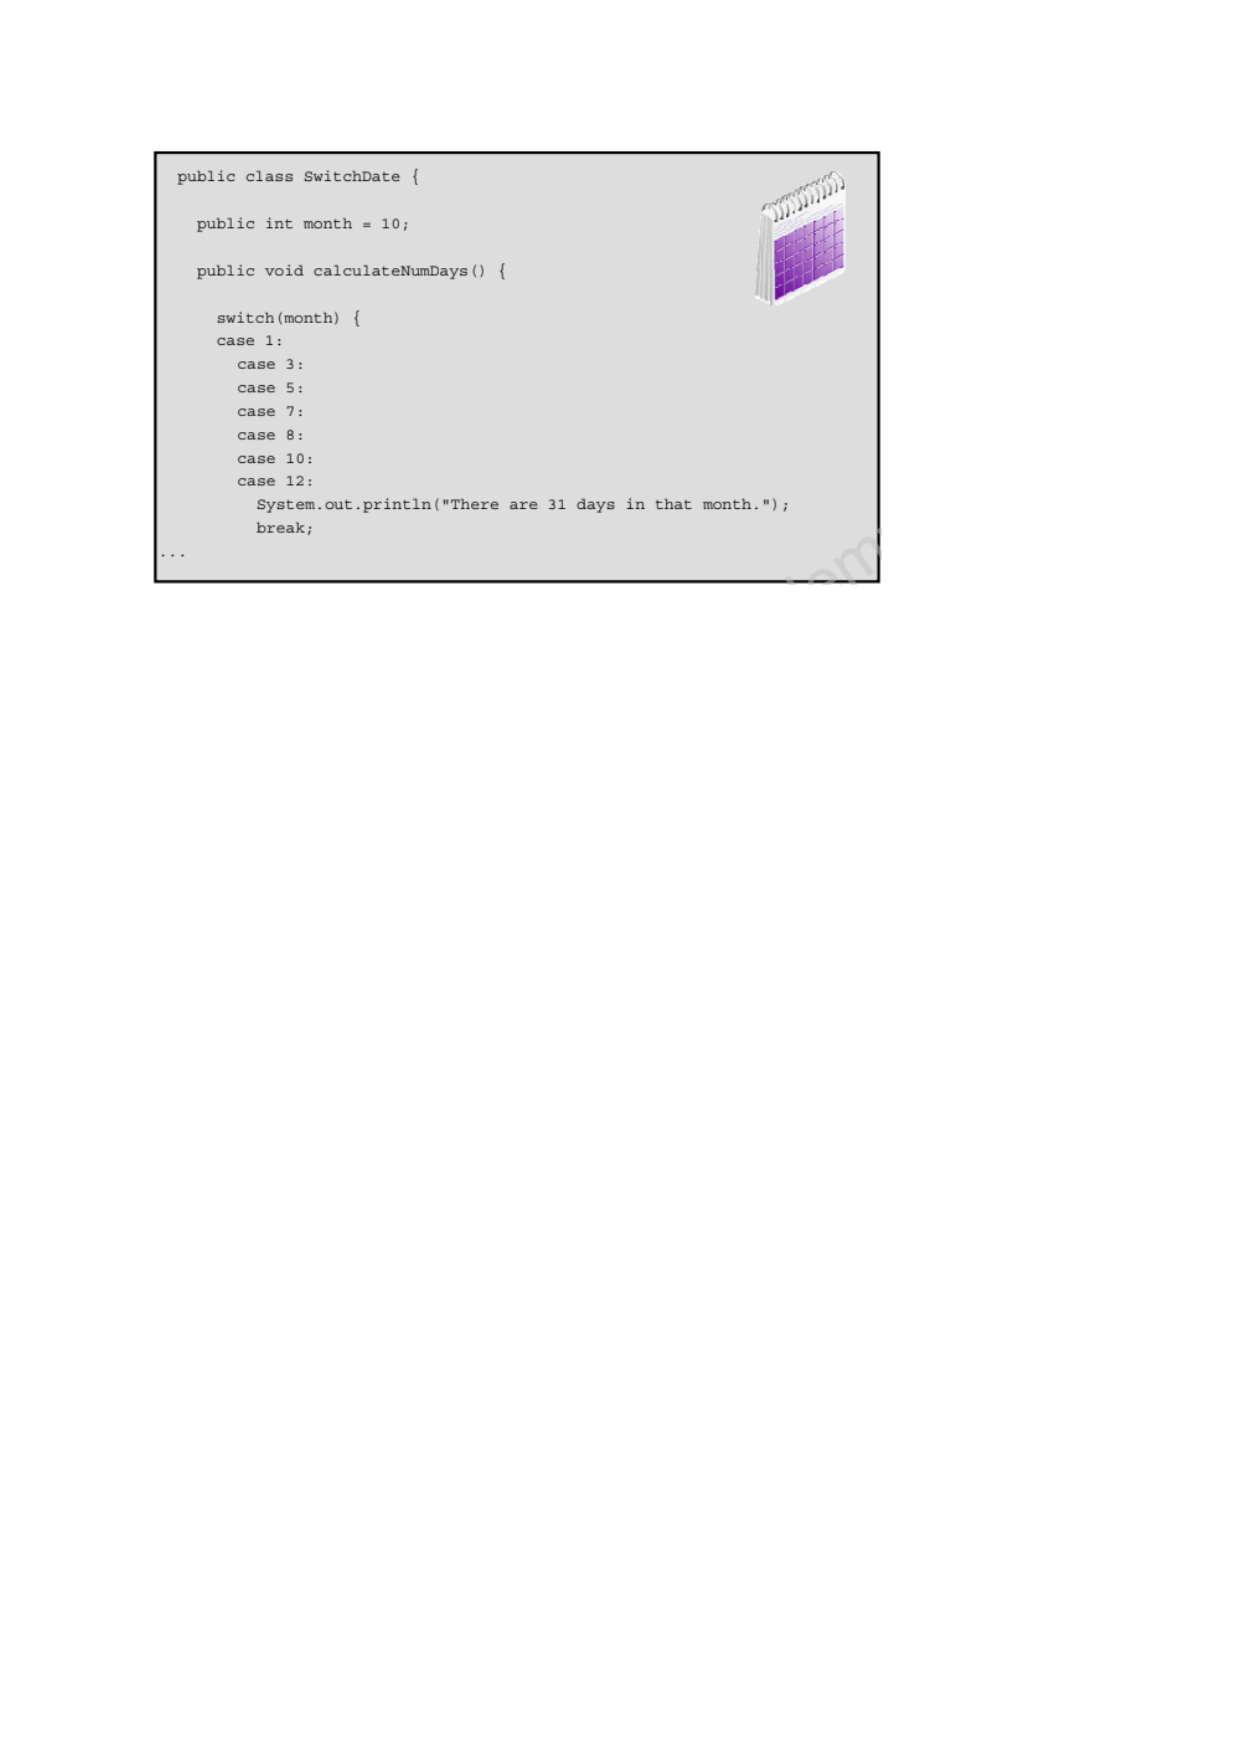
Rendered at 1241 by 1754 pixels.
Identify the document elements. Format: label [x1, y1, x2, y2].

picture [150, 150, 883, 585]
